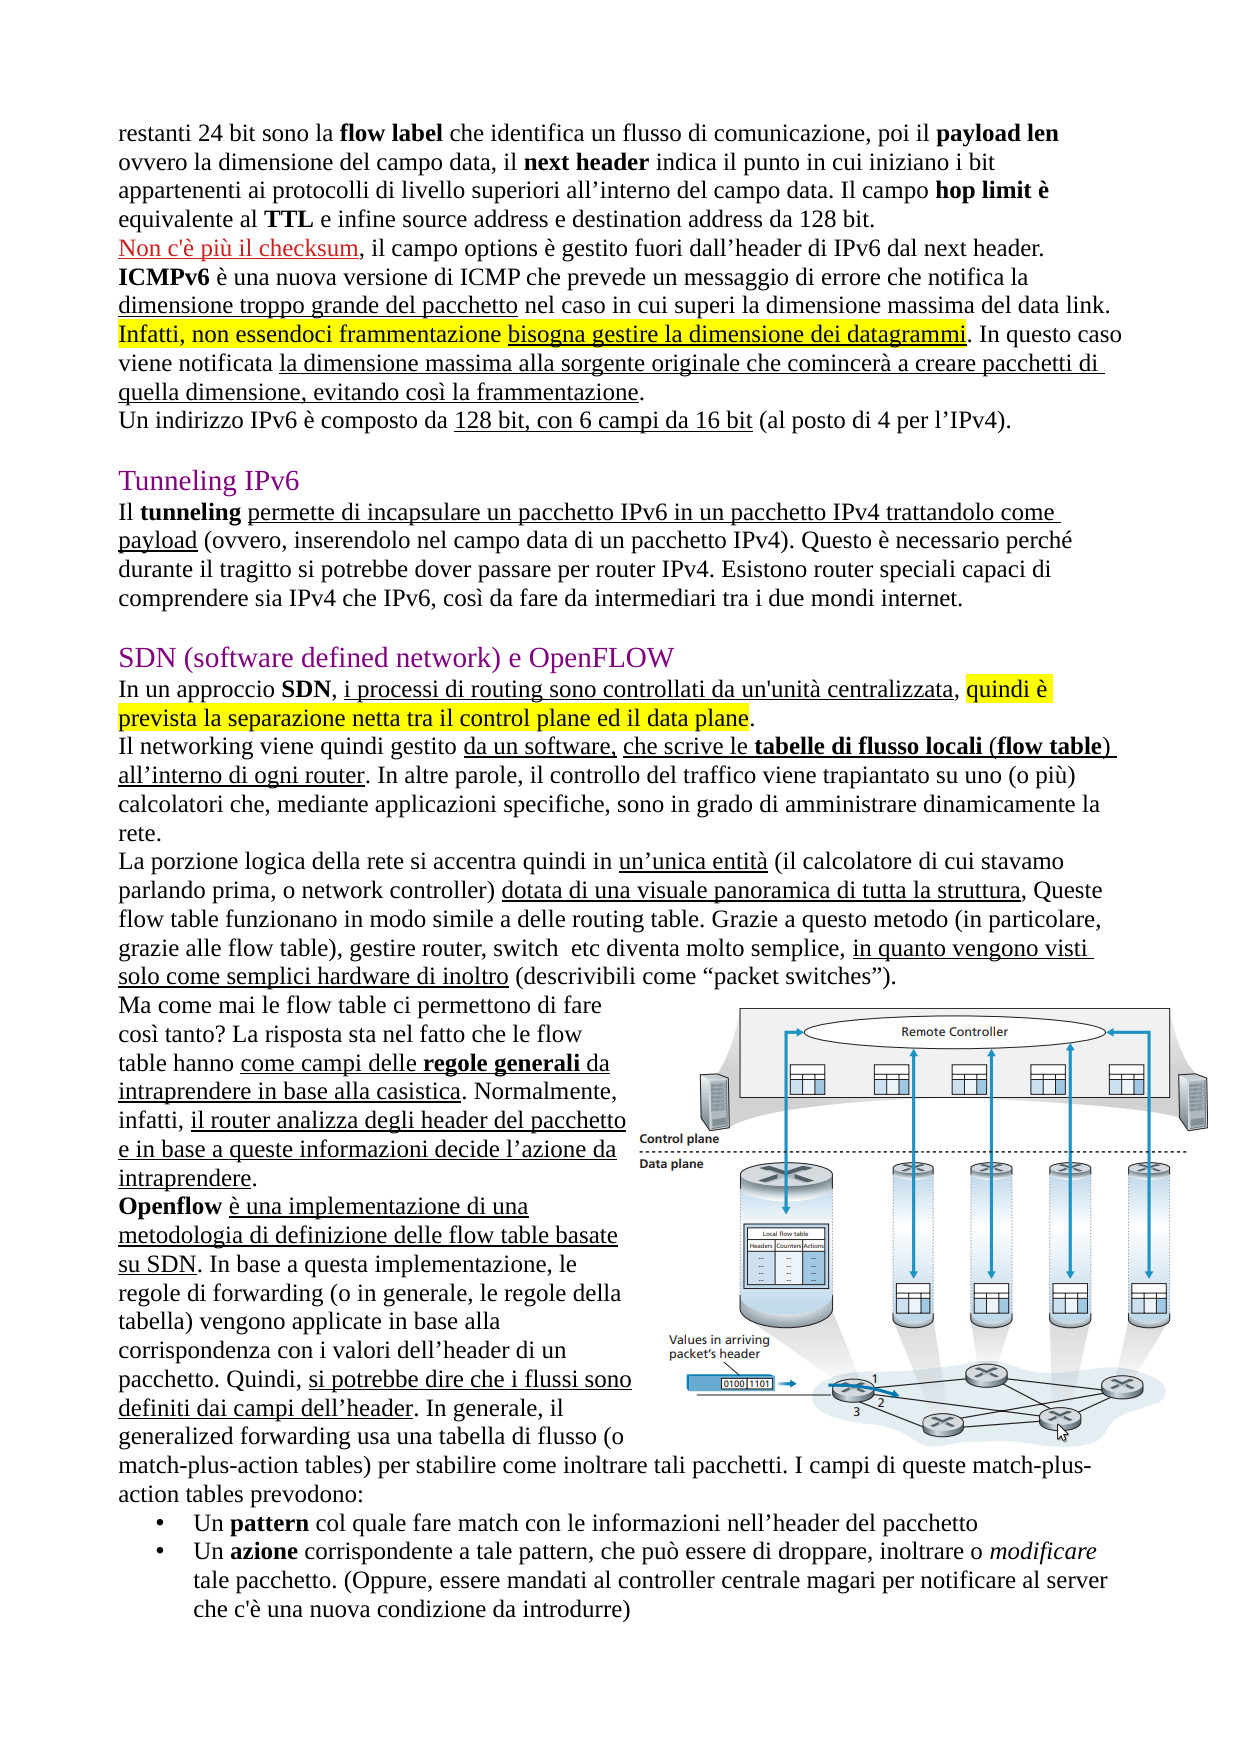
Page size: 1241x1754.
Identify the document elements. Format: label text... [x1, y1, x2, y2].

list Un azione corrispondente a tale pattern, che può essere di droppare, inoltrare o modificare tale pacchetto. (Oppure, essere mandati al controller centrale magari per notificare al server che c'è una nuova condizione da introdurre) [156, 1536, 1122, 1623]
text In un approccio SDN, i processi di routing sono controllati da un'unità centralizzata, quindi è prevista la separazione netta tra il control plane ed il data plane. [118, 674, 1122, 731]
text Il networking viene quindi gestito da un software, che scrive le tabelle di flusso locali (flow table) all’interno di ogni router. In altre parole, il controllo del traffico viene trapiantato su uno (o più) calcolatori che, mediante applicazioni specifiche, sono in grado di amministrare dinamicamente la rete. [118, 731, 1122, 846]
text restanti 24 bit sono la flow label che identifica un flusso di comunicazione, poi il payload len ovvero la dimensione del campo data, il next header indica il punto in cui iniziano i bit appartenenti ai protocolli di livello superiori all’interno del campo data. Il campo hop limit è equivalente al TTL e infine source address e destination address da 128 bit. [118, 118, 1122, 233]
text Un indirizzo IPv6 è composto da 128 bit, con 6 campi da 16 bit (al posto di 4 per l’IPv4). [118, 406, 1122, 434]
text Il tunneling permette di incapsulare un pacchetto IPv6 in un pacchetto IPv4 trattandolo come payload (ovvero, inserendolo nel campo data di un pacchetto IPv4). Questo è necessario perché durante il tragitto si potrebbe dover passare per router IPv4. Esistono router speciali capaci di comprendere sia IPv4 che IPv6, così da fare da intermediari tra i due mondi internet. [118, 497, 1122, 612]
picture [636, 1003, 1212, 1449]
text Openflow è una implementazione di una metodologia di definizione delle flow table basate su SDN. In base a questa implementazione, le regole di forwarding (o in generale, le regole della tabella) vengono applicate in base alla corrispondenza con i valori dell’header di un pacchetto. Quindi, si potrebbe dire che i flussi sono definiti dai campi dell’header. In generale, il generalized forwarding usa una tabella di flusso (o match-plus-action tables) per stabilire come inoltrare tali pacchetti. I campi di queste match-plus-action tables prevodono: [118, 1191, 1122, 1508]
list Un pattern col quale fare match con le informazioni nell’header del pacchetto [156, 1508, 1122, 1536]
text SDN (software defined network) e OpenFLOW [118, 640, 1122, 674]
text Non c'è più il checksum, il campo options è gestito fuori dall’header di IPv6 dal next header. [118, 233, 1122, 262]
text Tunneling IPv6 [118, 463, 1122, 497]
text La porzione logica della rete si accentra quindi in un’unica entità (il calcolatore di cui stavamo parlando prima, o network controller) dotata di una visuale panoramica di tutta la struttura, Queste flow table funzionano in modo simile a delle routing table. Grazie a questo metodo (in particolare, grazie alle flow table), gestire router, switch etc diventa molto semplice, in quanto vengono visti solo come semplici hardware di inoltro (descrivibili come “packet switches”). [118, 846, 1122, 990]
text Ma come mai le flow table ci permettono di fare così tanto? La risposta sta nel fatto che le flow table hanno come campi delle regole generali da intraprendere in base alla casistica. Normalmente, infatti, il router analizza degli header del pacchetto e in base a queste informazioni decide l’azione da intraprendere. [118, 990, 1122, 1191]
text ICMPv6 è una nuova versione di ICMP che prevede un messaggio di errore che notifica la dimensione troppo grande del pacchetto nel caso in cui superi la dimensione massima del data link. Infatti, non essendoci frammentazione bisogna gestire la dimensione dei datagrammi. In questo caso viene notificata la dimensione massima alla sorgente originale che comincerà a creare pacchetti di quella dimensione, evitando così la frammentazione. [118, 262, 1122, 406]
